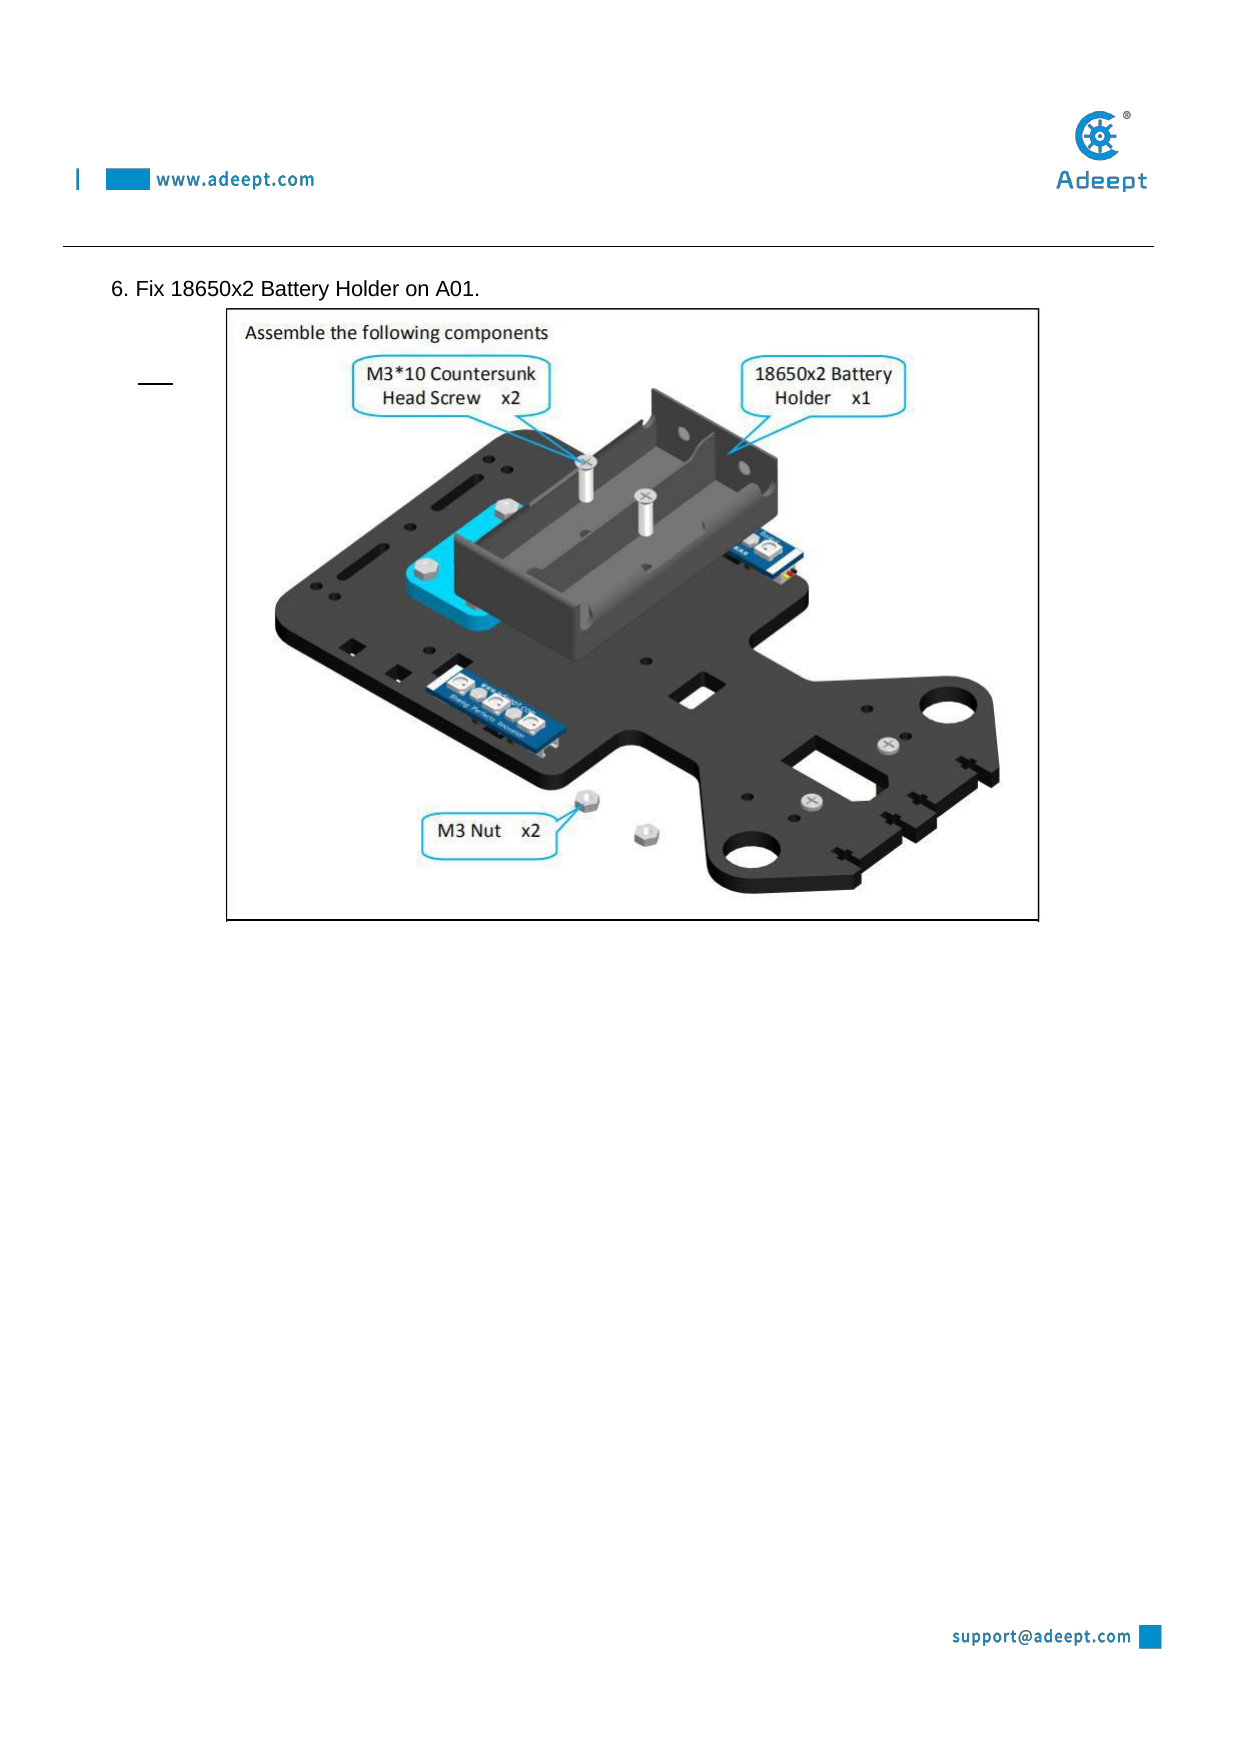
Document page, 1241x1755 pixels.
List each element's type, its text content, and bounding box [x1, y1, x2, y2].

list Fix 18650x2 Battery Holder on A01. [111, 276, 1178, 301]
